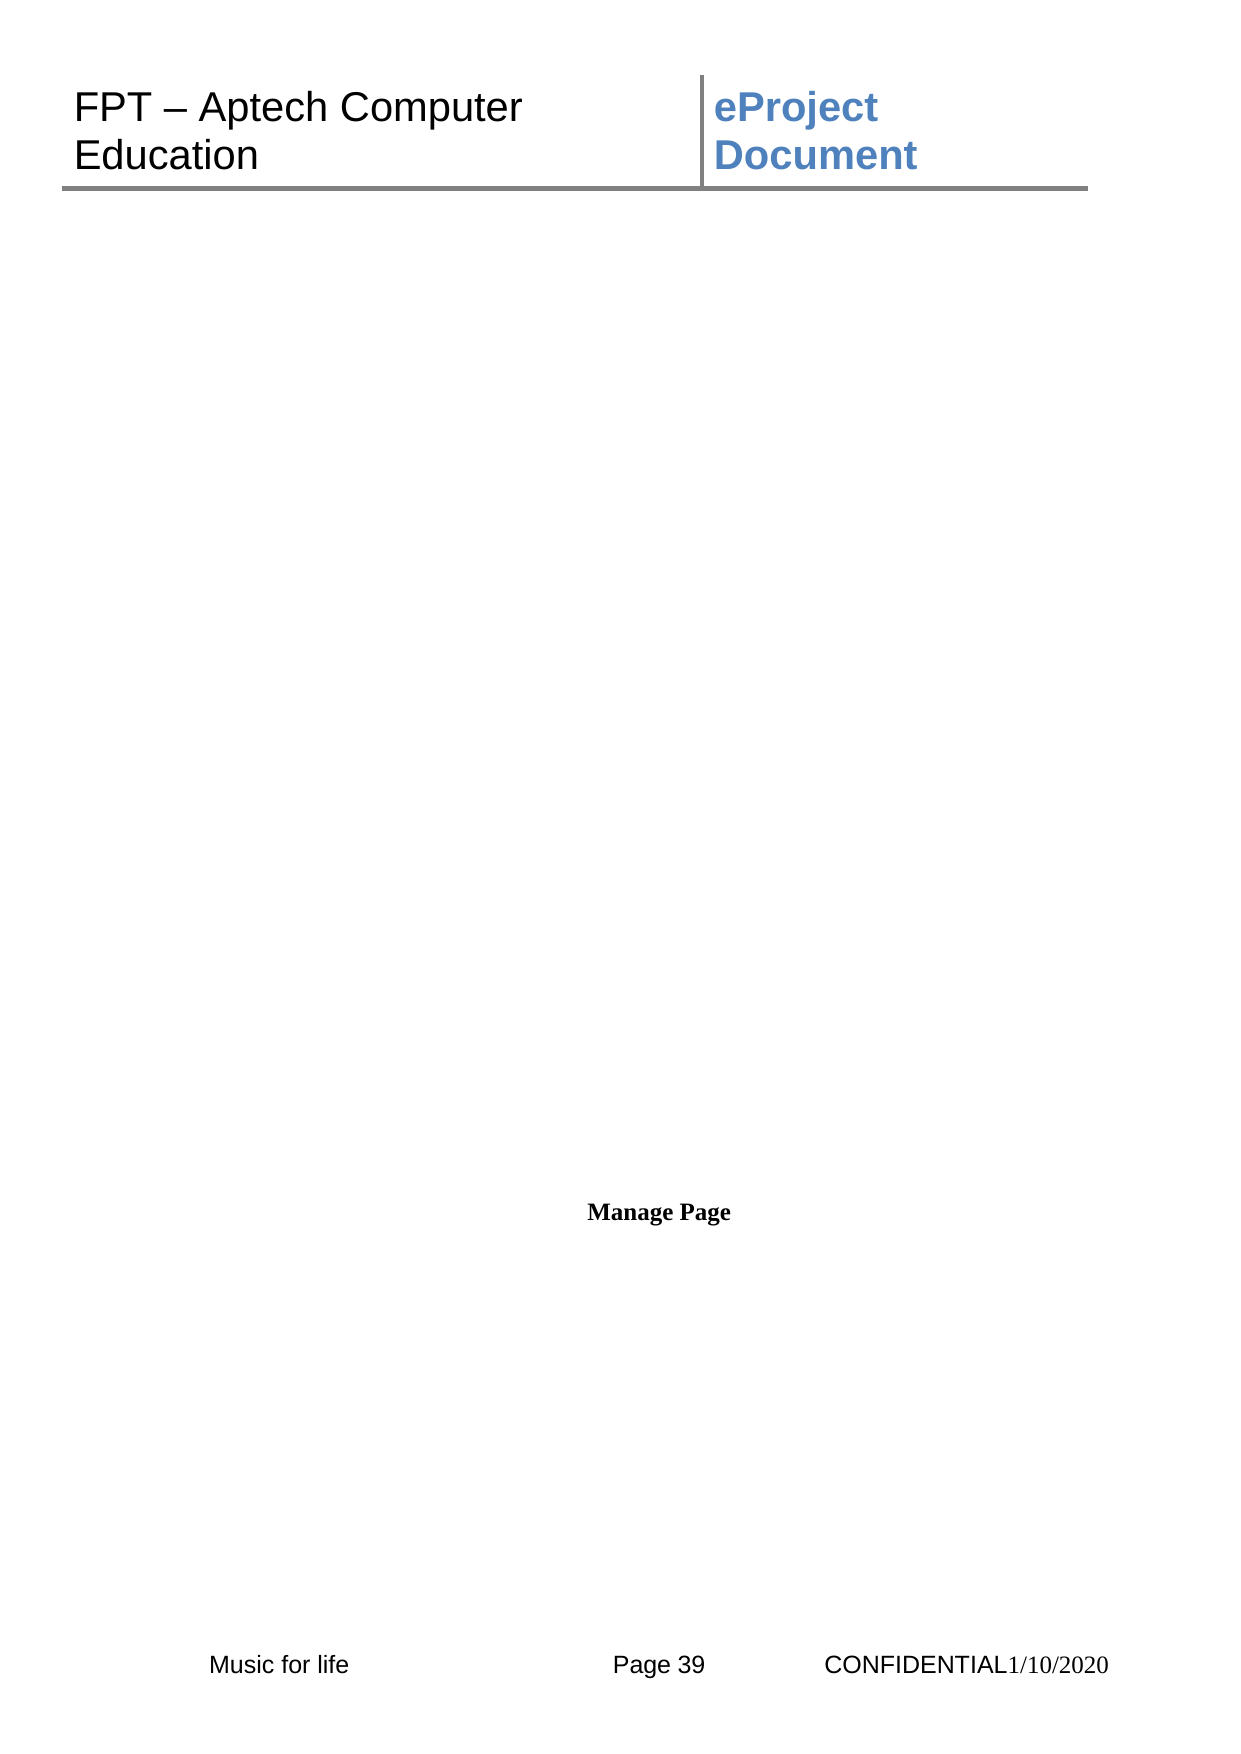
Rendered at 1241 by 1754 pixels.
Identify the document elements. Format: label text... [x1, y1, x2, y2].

text Manage Page [146, 1197, 1172, 1226]
